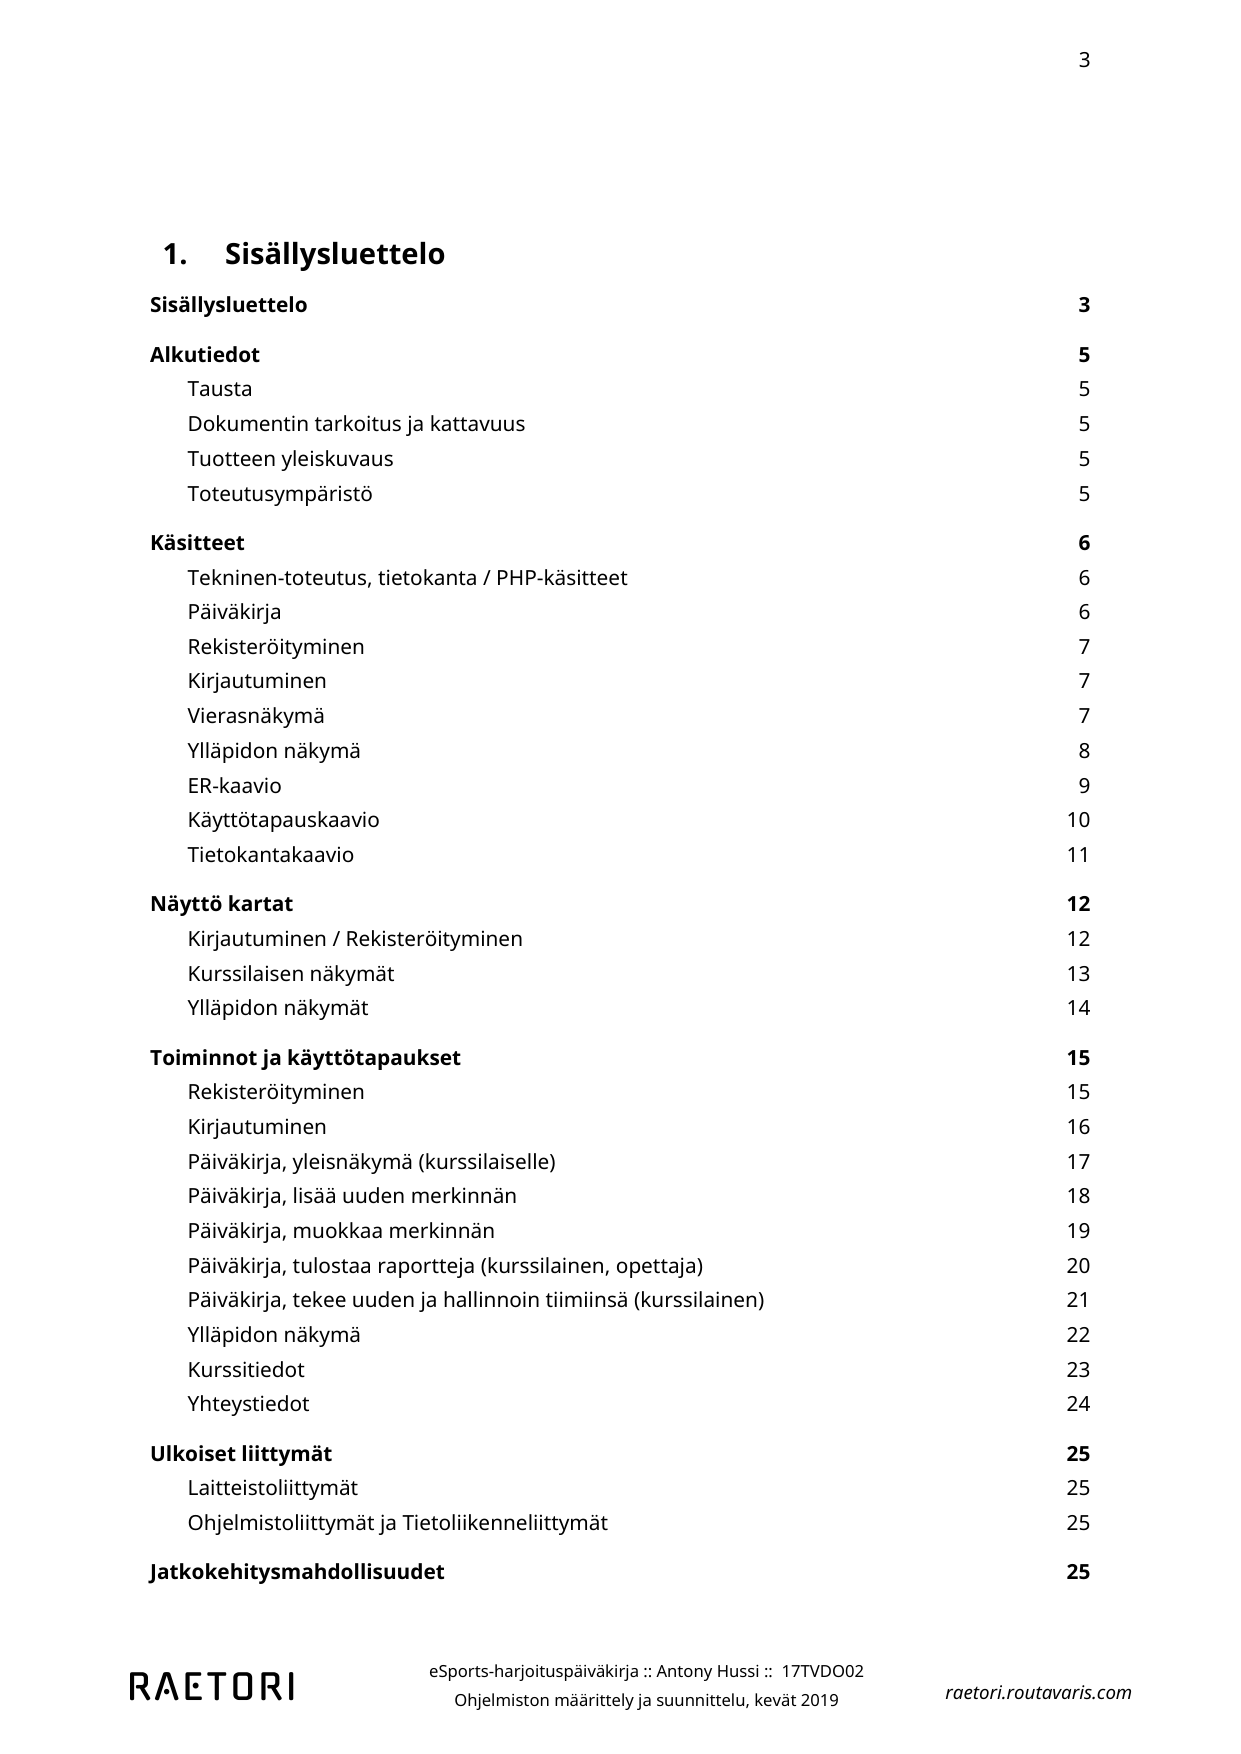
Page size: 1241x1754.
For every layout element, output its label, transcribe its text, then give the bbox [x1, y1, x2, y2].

text Sisällysluettelo 3 [150, 291, 1090, 319]
text Jatkokehitysmahdollisuudet 25 [150, 1557, 1090, 1586]
text Käsitteet 6 [150, 528, 1090, 556]
text Tekninen-toteutus, tietokanta / PHP-käsitteet 6 [187, 563, 1090, 591]
text Kirjautuminen 7 [187, 667, 1090, 695]
text Dokumentin tarkoitus ja kattavuus 5 [187, 409, 1090, 438]
text Ylläpidon näkymä 22 [187, 1320, 1090, 1349]
text Päiväkirja, lisää uuden merkinnän 18 [187, 1181, 1090, 1210]
picture [121, 1665, 303, 1707]
text Näyttö kartat 12 [150, 889, 1090, 918]
text Vierasnäkymä 7 [187, 701, 1090, 730]
text Päiväkirja, tekee uuden ja hallinnoin tiimiinsä (kurssilainen) 21 [187, 1286, 1090, 1314]
text Päiväkirja, yleisnäkymä (kurssilaiselle) 17 [187, 1147, 1090, 1175]
text Laitteistoliittymät 25 [187, 1473, 1090, 1502]
text Käyttötapauskaavio 10 [187, 805, 1090, 834]
text Toteutusympäristö 5 [187, 479, 1090, 507]
text Kurssitiedot 23 [187, 1355, 1090, 1383]
text Ylläpidon näkymät 14 [187, 993, 1090, 1022]
text Kirjautuminen 16 [187, 1112, 1090, 1141]
text Tietokantakaavio 11 [187, 840, 1090, 868]
text Yhteystiedot 24 [187, 1389, 1090, 1418]
text Kirjautuminen / Rekisteröityminen 12 [187, 924, 1090, 952]
text Päiväkirja 6 [187, 597, 1090, 626]
text Päiväkirja, muokkaa merkinnän 19 [187, 1216, 1090, 1244]
text Päiväkirja, tulostaa raportteja (kurssilainen, opettaja) 20 [187, 1251, 1090, 1279]
text Rekisteröityminen 15 [187, 1077, 1090, 1106]
text ER-kaavio 9 [187, 771, 1090, 799]
text Ylläpidon näkymä 8 [187, 736, 1090, 764]
text Ohjelmistoliittymät ja Tietoliikenneliittymät 25 [187, 1508, 1090, 1537]
text Kurssilaisen näkymät 13 [187, 959, 1090, 987]
text Tausta 5 [187, 374, 1090, 403]
text Tuotteen yleiskuvaus 5 [187, 444, 1090, 472]
text Toiminnot ja käyttötapaukset 15 [150, 1043, 1090, 1071]
text Ulkoiset liittymät 25 [150, 1439, 1090, 1467]
text Alkutiedot 5 [150, 340, 1090, 368]
subtitle Sisällysluettelo [187, 233, 1090, 273]
text Rekisteröityminen 7 [187, 632, 1090, 660]
